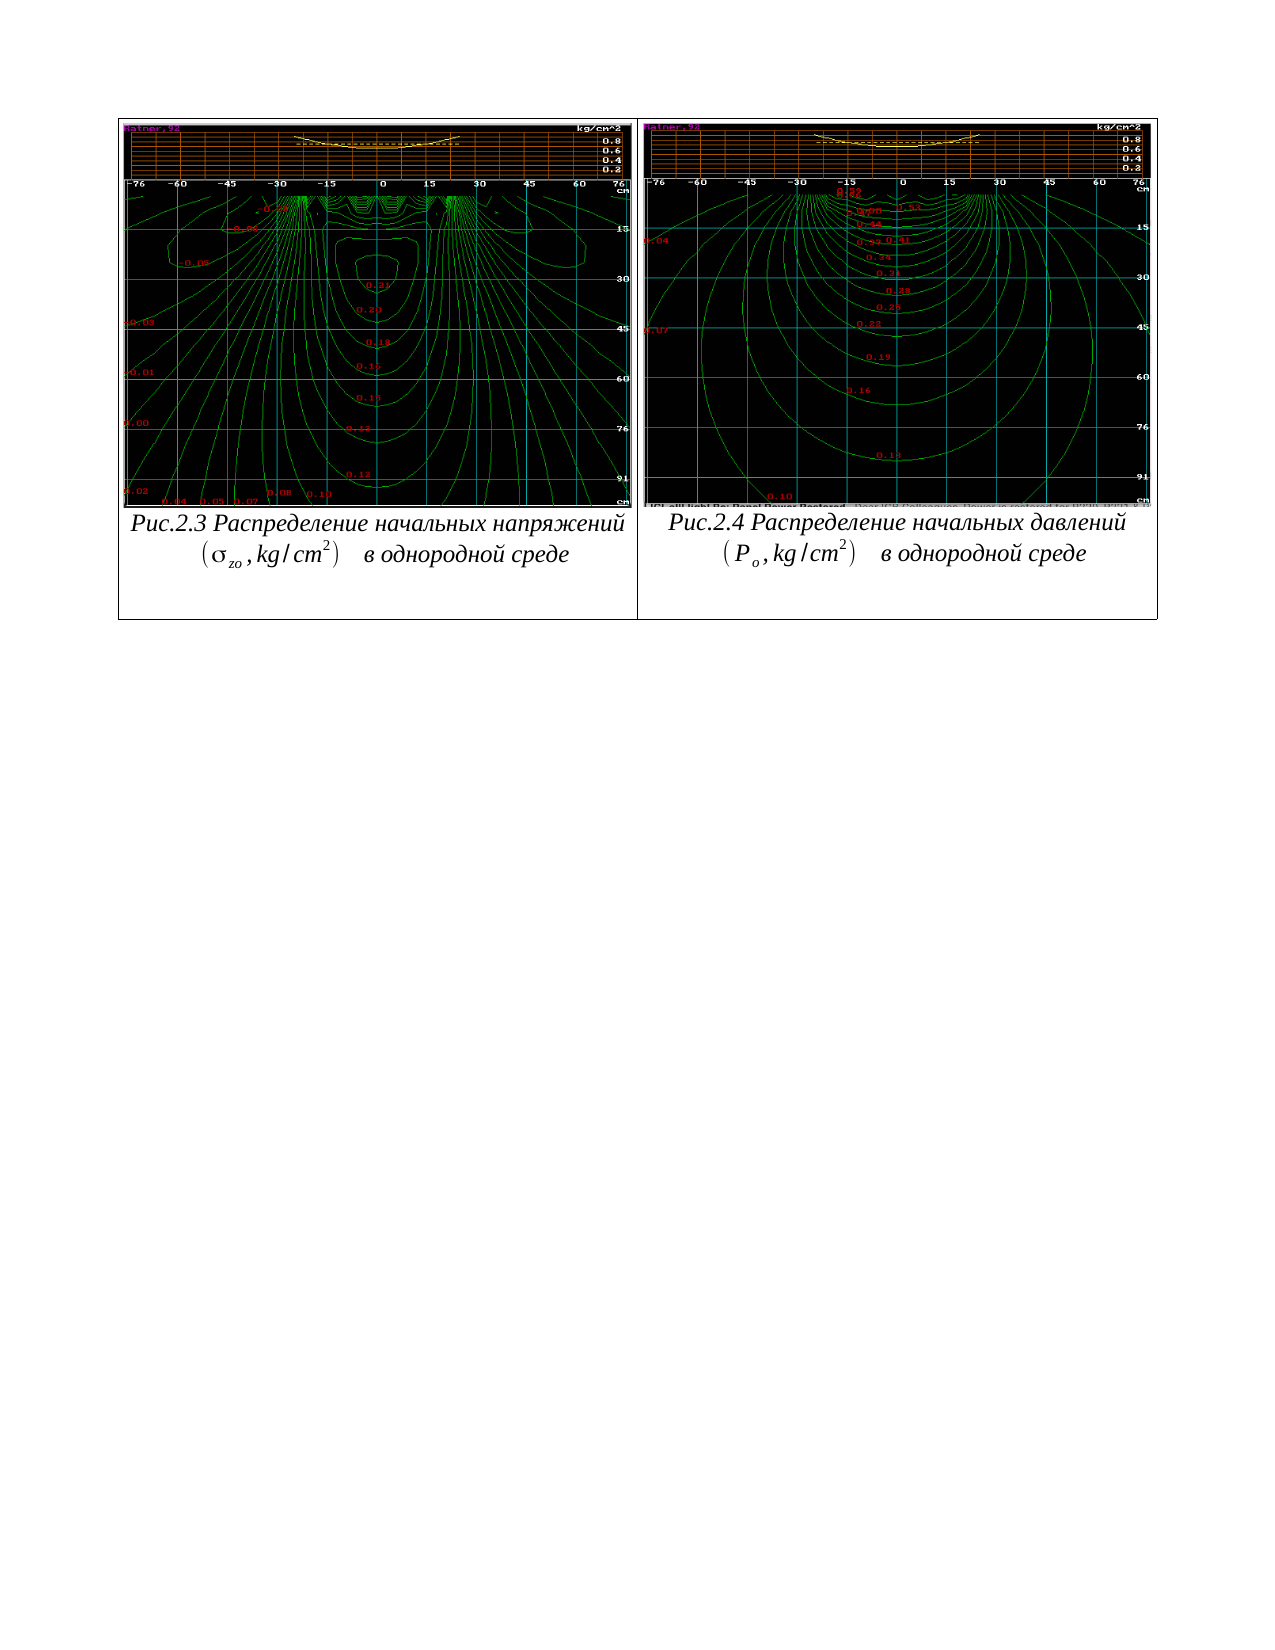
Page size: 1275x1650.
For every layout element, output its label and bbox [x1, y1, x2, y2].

picture [643, 123, 1152, 507]
picture [123, 123, 632, 508]
table_header [638, 119, 1157, 618]
table_header [119, 119, 637, 618]
